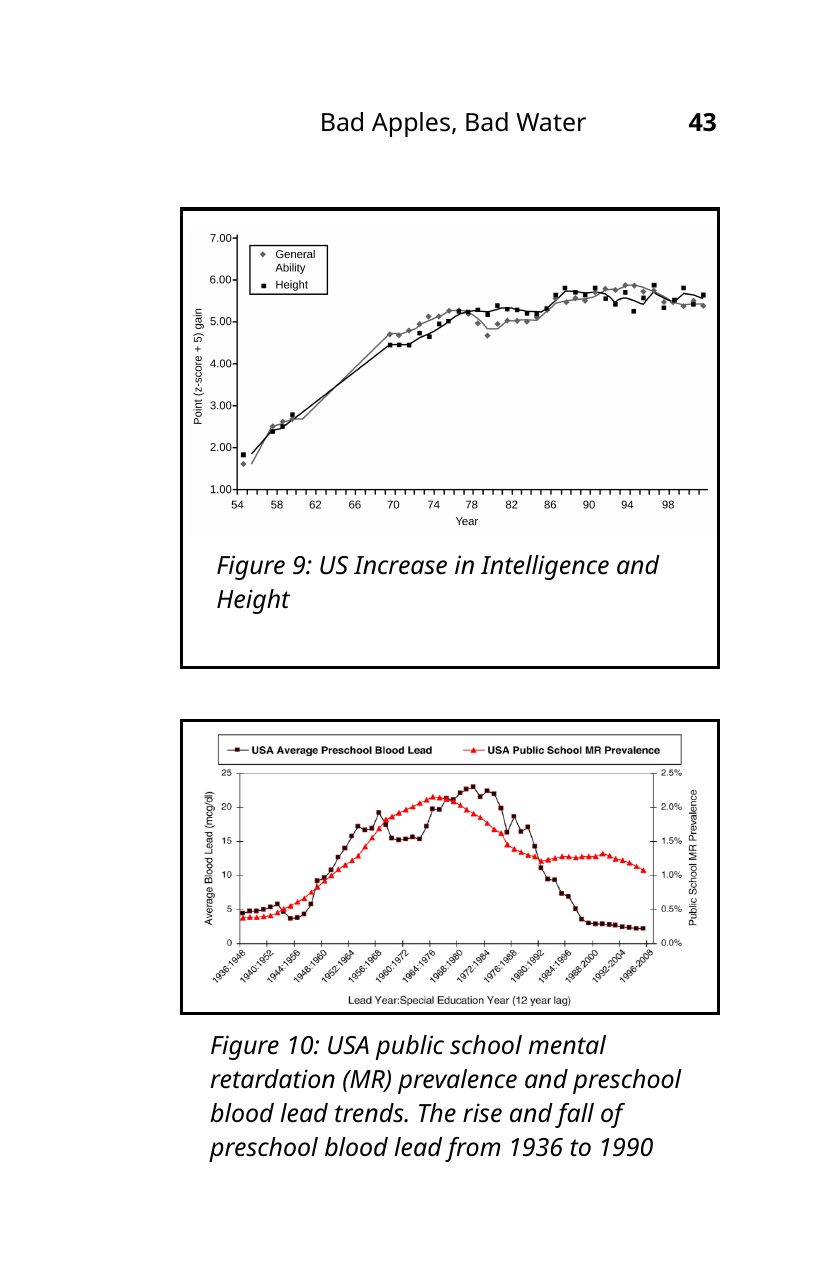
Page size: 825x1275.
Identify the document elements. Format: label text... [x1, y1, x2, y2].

text Figure 10: USA public school mental retardation (MR) prevalence and preschool blood lead trends. The rise and fall of preschool blood lead from 1936 to 1990 [210, 1015, 690, 1163]
text [183, 722, 717, 1012]
picture [186, 724, 714, 1010]
picture [186, 225, 714, 536]
text Figure 9: US Increase in Intelligence and Height [216, 536, 684, 616]
